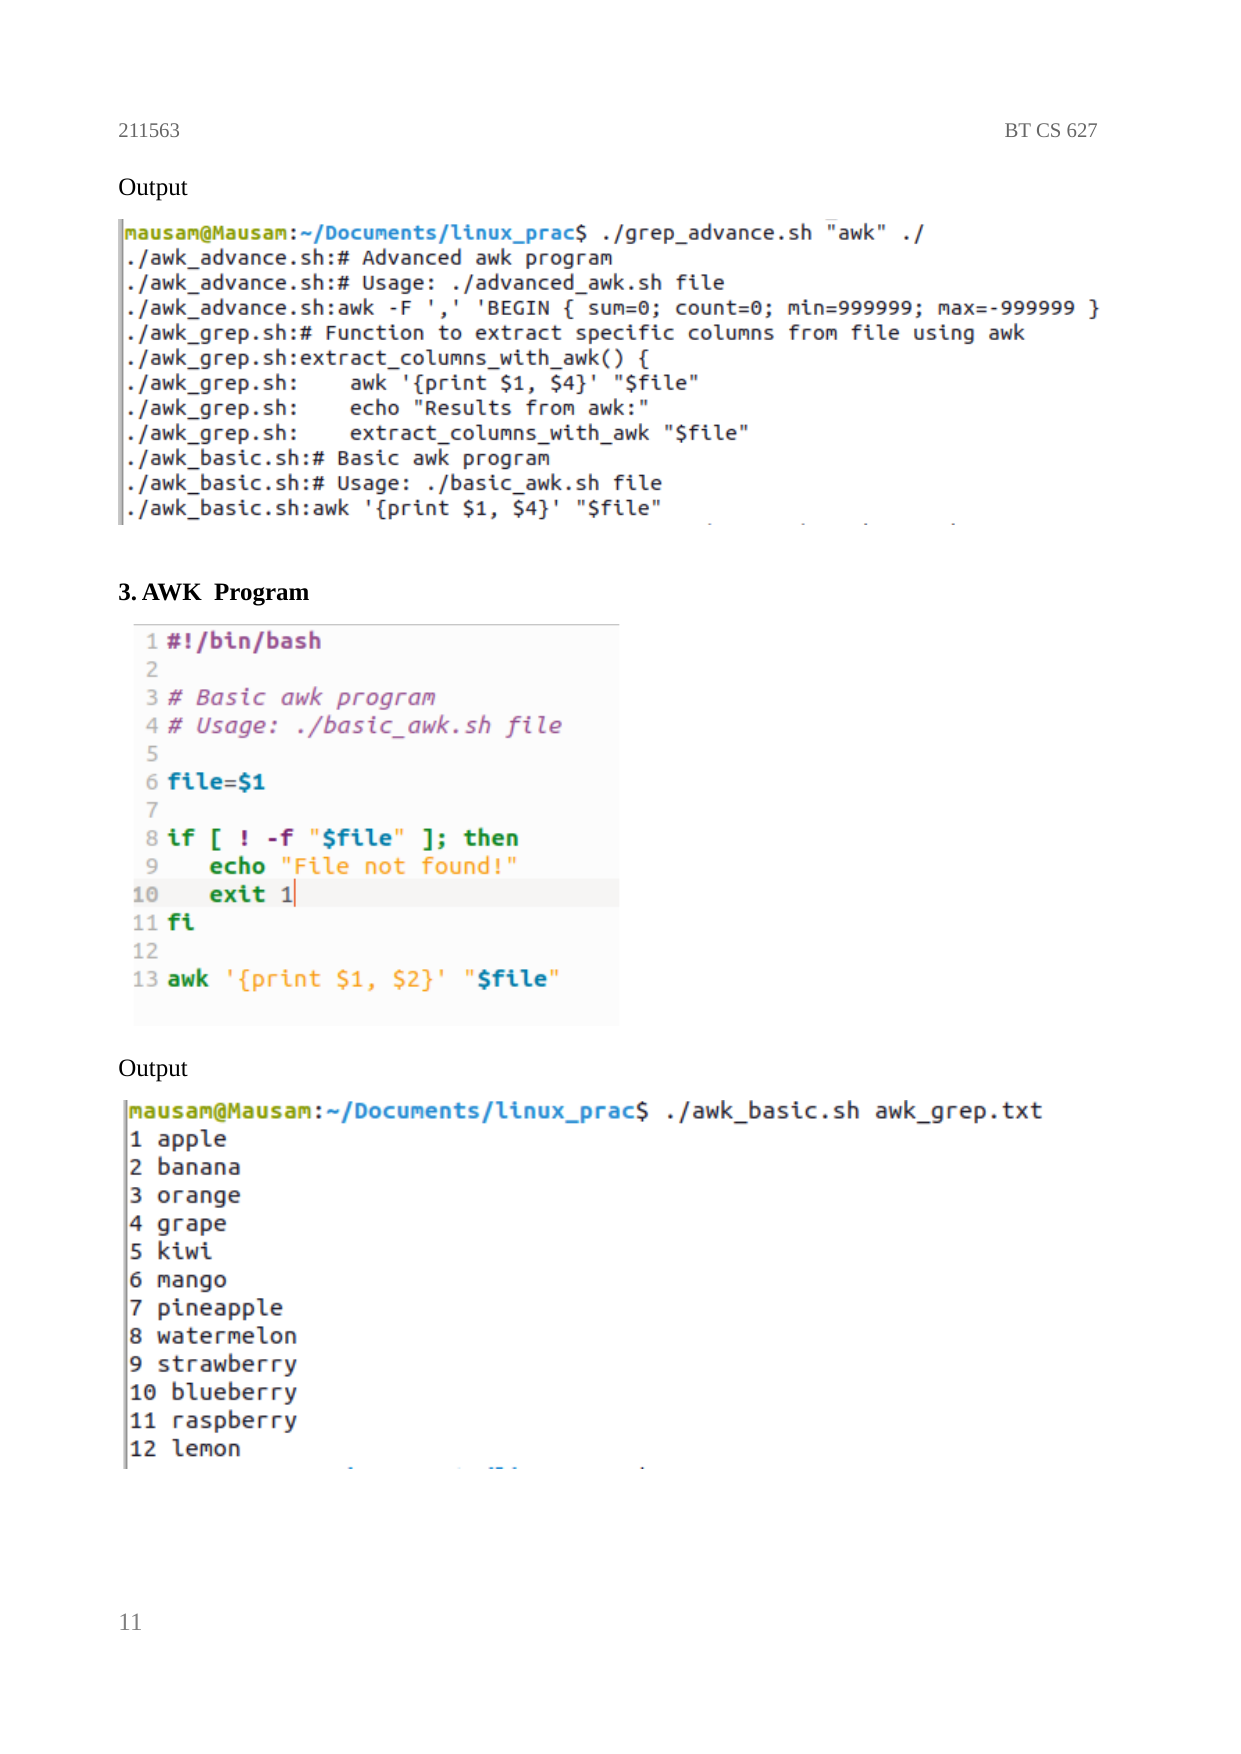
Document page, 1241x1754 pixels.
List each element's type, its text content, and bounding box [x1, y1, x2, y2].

picture [133, 624, 620, 1026]
text Output [118, 1053, 1122, 1081]
picture [123, 1100, 1064, 1469]
picture [118, 219, 1123, 525]
text 3. AWK Program [118, 577, 1122, 605]
text Output [118, 172, 1122, 200]
